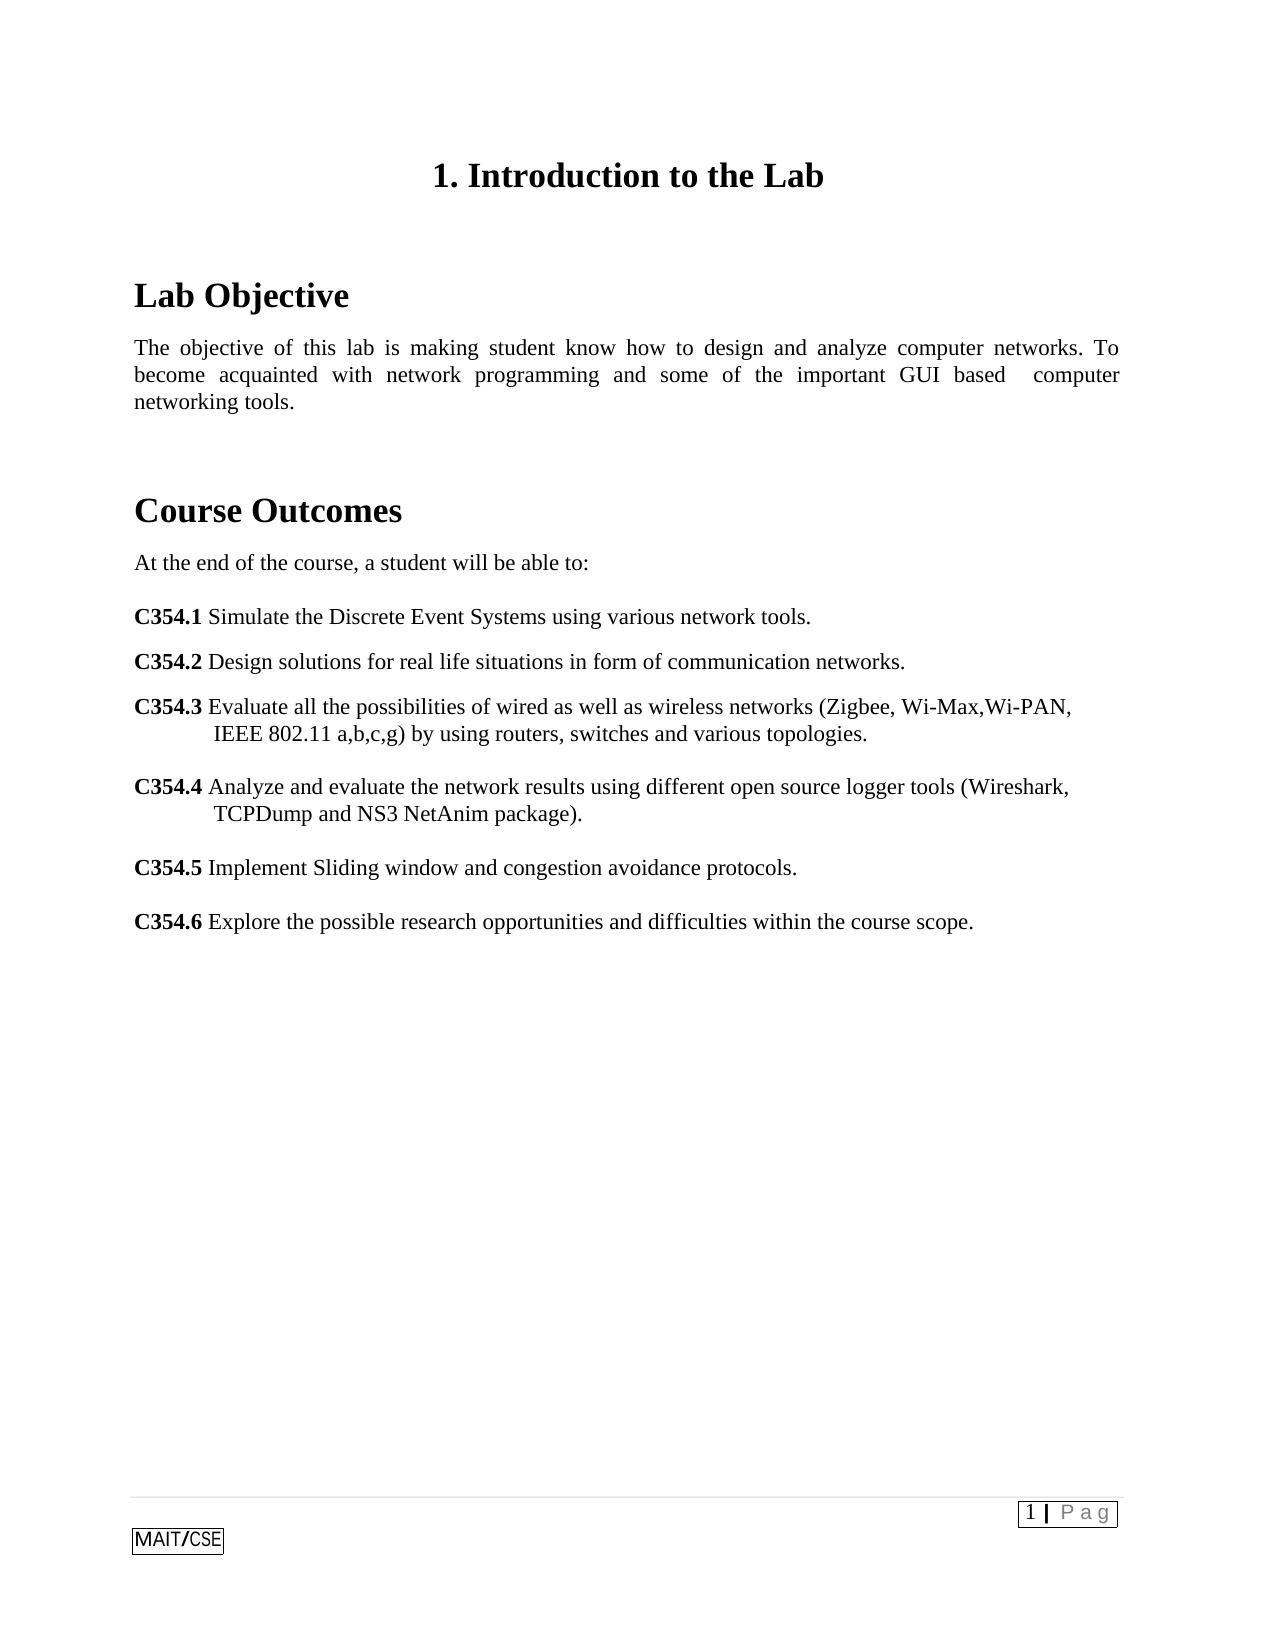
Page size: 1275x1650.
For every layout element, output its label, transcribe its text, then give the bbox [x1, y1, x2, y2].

text C354.3 Evaluate all the possibilities of wired as well as wireless networks (Zigbee, Wi-Max,Wi-PAN, IEEE 802.11 a,b,c,g) by using routers, switches and various topologies. [134, 693, 1078, 746]
subtitle Introduction to the Lab [432, 155, 1212, 196]
subtitle Course Outcomes [134, 489, 1212, 530]
text Lab Objective [134, 274, 1212, 315]
text C354.2 Design solutions for real life situations in form of communication networks. [134, 648, 1212, 674]
text C354.1 Simulate the Discrete Event Systems using various network tools. [134, 603, 1212, 630]
text C354.6 Explore the possible research opportunities and difficulties within the course scope. [134, 908, 1212, 934]
text At the end of the course, a student will be able to: [134, 549, 1212, 575]
text C354.4 Analyze and evaluate the network results using different open source logger tools (Wireshark, TCPDump and NS3 NetAnim package). [134, 773, 1078, 826]
text C354.5 Implement Sliding window and congestion avoidance protocols. [134, 853, 1212, 880]
text The objective of this lab is making student know how to design and analyze computer networks. To become acquainted with network programming and some of the important GUI based computer networking tools. [134, 334, 1121, 414]
